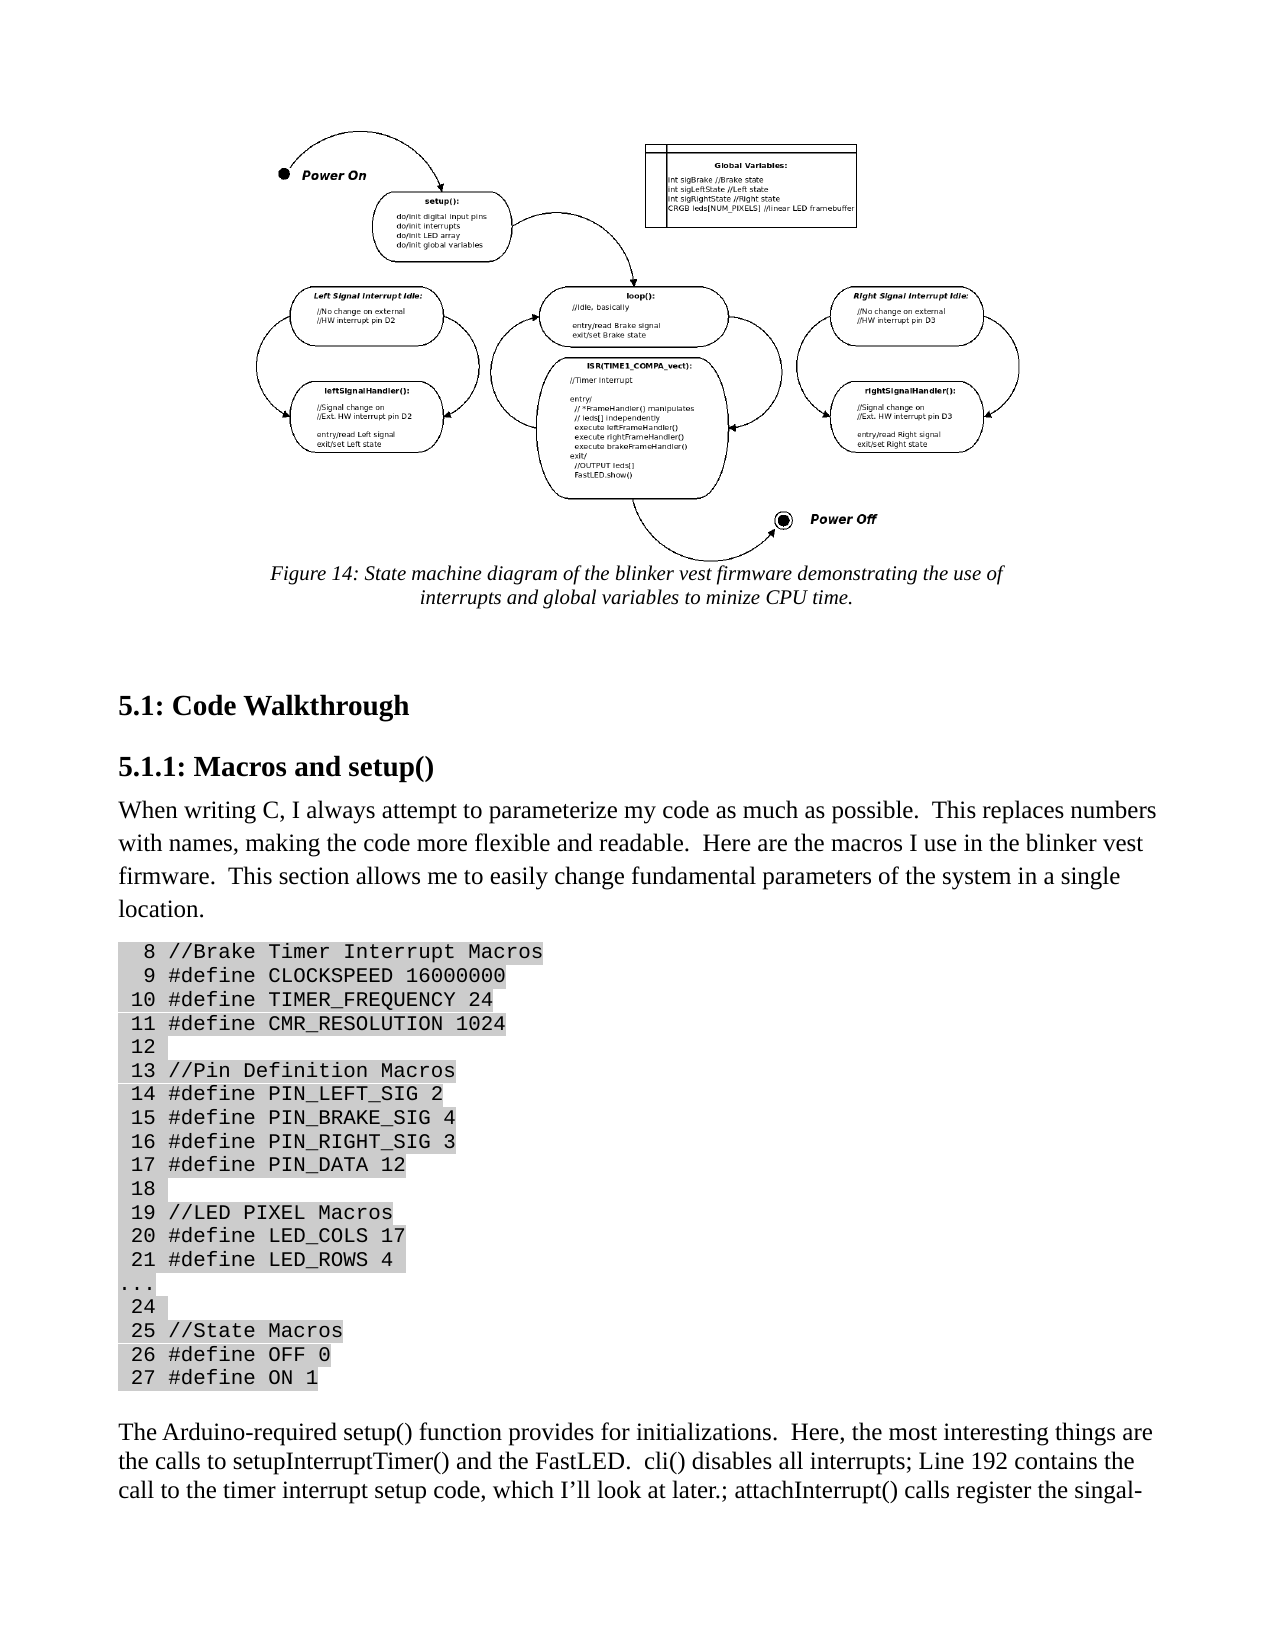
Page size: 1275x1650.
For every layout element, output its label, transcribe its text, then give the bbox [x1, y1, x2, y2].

text 11 #define CMR_RESOLUTION 1024 [118, 1012, 1157, 1036]
text 16 #define PIN_RIGHT_SIG 3 [118, 1131, 1157, 1154]
text 25 //State Macros [118, 1320, 1157, 1343]
text 12 [118, 1036, 1157, 1060]
text 19 //LED PIXEL Macros [118, 1202, 1157, 1225]
subtitle 5.1: Code Walkthrough [118, 688, 1157, 722]
text 9 #define CLOCKSPEED 16000000 [118, 965, 1157, 989]
text 17 #define PIN_DATA 12 [118, 1154, 1157, 1178]
text 13 //Pin Definition Macros [118, 1060, 1157, 1083]
subtitle 5.1.1: Macros and setup() [118, 749, 1157, 782]
text Figure 14: State machine diagram of the blinker vest firmware demonstrating the use of interrupts and global variables to minize CPU time. [255, 562, 1020, 609]
text When writing C, I always attempt to parameterize my code as much as possible. This replaces numbers with names, making the code more flexible and readable. Here are the macros I use in the blinker vest firmware. This section allows me to easily change fundamental parameters of the system in a single location. [118, 795, 1157, 923]
picture [255, 130, 1020, 562]
text 26 #define OFF 0 [118, 1343, 1157, 1367]
text 8 //Brake Timer Interrupt Macros [118, 942, 1157, 965]
text The Arduino-required setup() function provides for initializations. Here, the most interesting things are the calls to setupInterruptTimer() and the FastLED. cli() disables all interrupts; Line 192 contains the call to the timer interrupt setup code, which I’ll look at later.; attachInterrupt() calls register the singal- [118, 1417, 1157, 1503]
text 21 #define LED_ROWS 4 [118, 1249, 1157, 1273]
text 15 #define PIN_BRAKE_SIG 4 [118, 1107, 1157, 1131]
text 14 #define PIN_LEFT_SIG 2 [118, 1083, 1157, 1107]
text 27 #define ON 1 [118, 1367, 1157, 1391]
text 20 #define LED_COLS 17 [118, 1225, 1157, 1249]
text 24 [118, 1296, 1157, 1320]
text 10 #define TIMER_FREQUENCY 24 [118, 989, 1157, 1012]
text ... [118, 1273, 1157, 1296]
text 18 [118, 1178, 1157, 1202]
